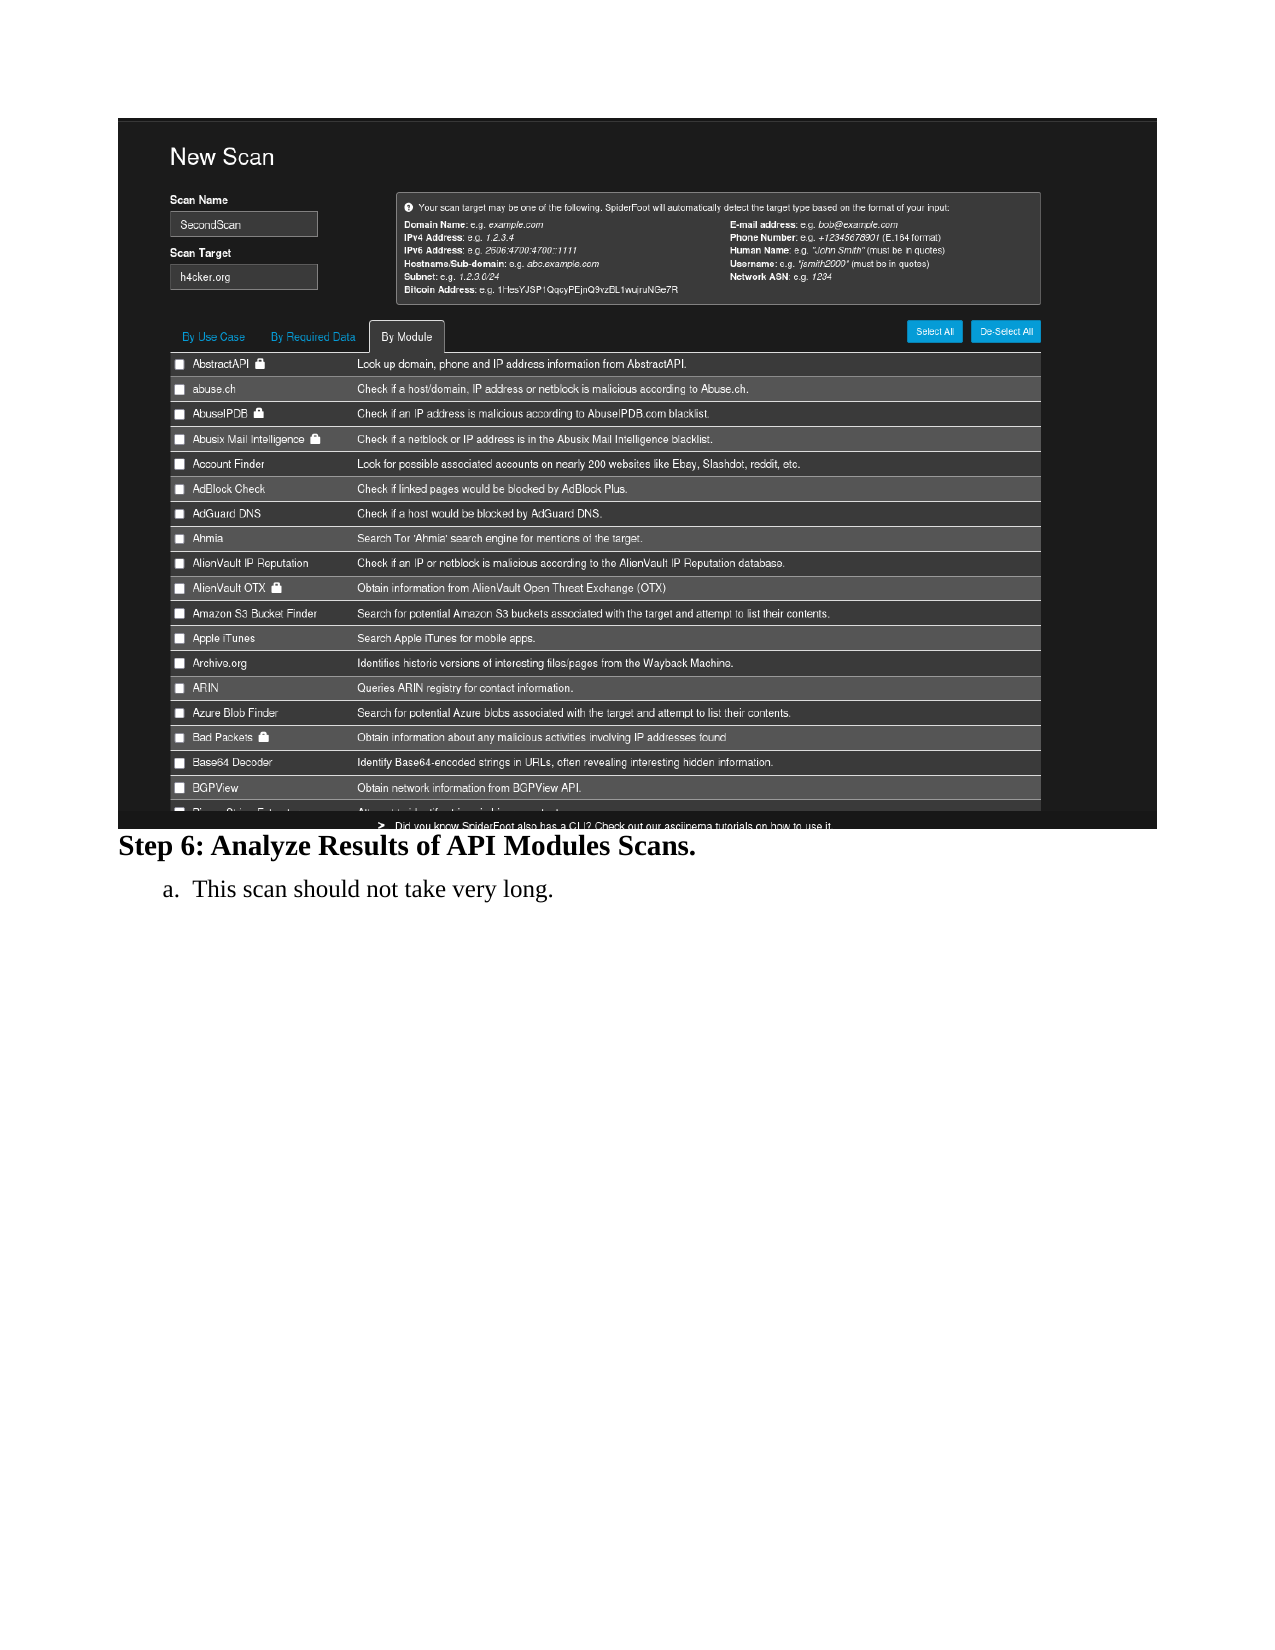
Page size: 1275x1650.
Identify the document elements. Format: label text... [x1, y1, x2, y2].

subtitle Step 6: Analyze Results of API Modules Scans. [118, 829, 1157, 862]
picture [118, 118, 1157, 829]
list This scan should not take very long. [162, 874, 1157, 903]
